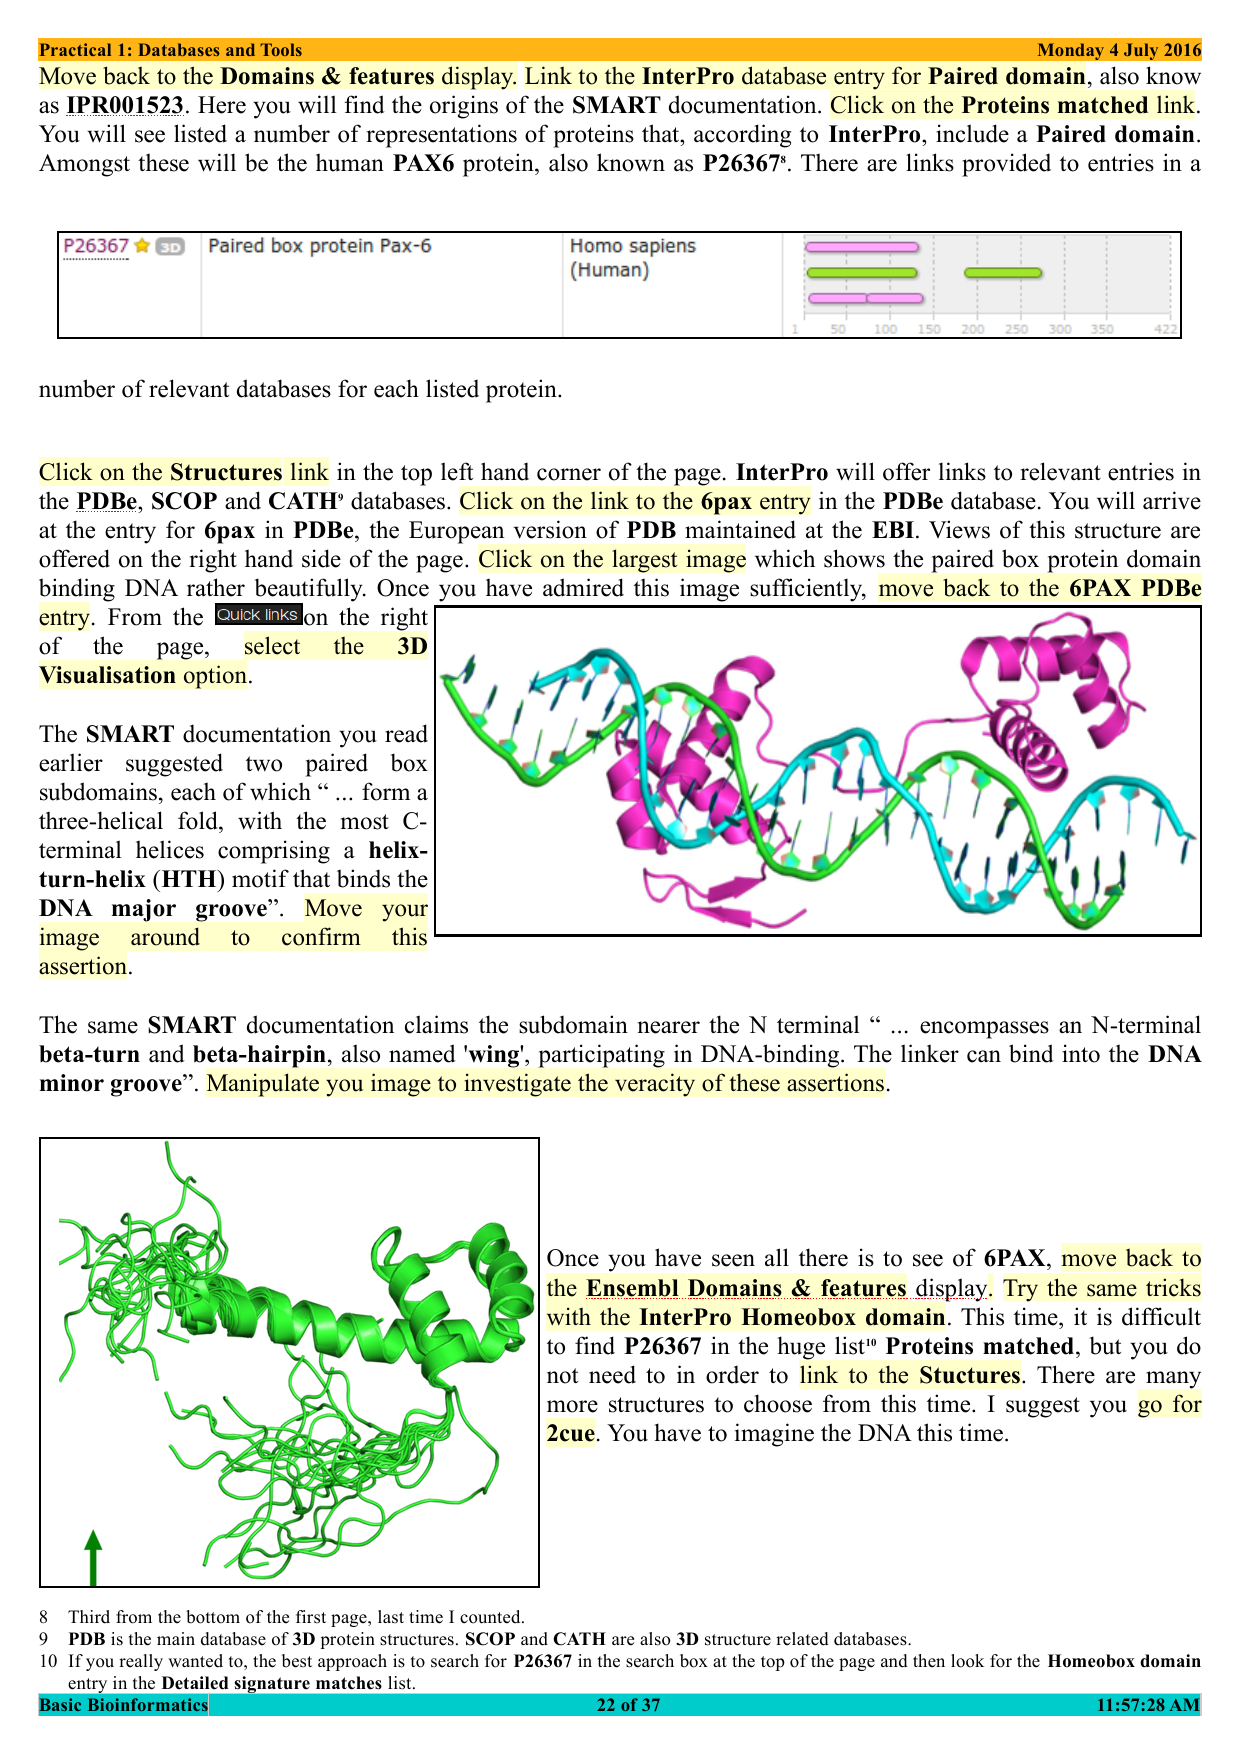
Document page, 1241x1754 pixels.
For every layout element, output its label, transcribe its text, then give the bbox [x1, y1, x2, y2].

text PDB is the main database of 3D protein structures. SCOP and CATH are also 3D structure related databases. [38, 1627, 1202, 1649]
text The same SMART documentation claims the subdomain nearer the N terminal “ ... encompasses an N-terminal beta-turn and beta-hairpin, also named 'wing', participating in DNA-binding. The linker can bind into the DNA minor groove”. Manipulate you image to investigate the veracity of these assertions. [38, 1009, 1202, 1097]
text Once you have seen all there is to see of 6PAX, move back to the Ensembl Domains & features display. Try the same tricks with the InterPro Homeobox domain. This time, it is difficult to find P26367 in the huge list Proteins matched, but you do not need to in order to link to the Stuctures. There are many more structures to choose from this time. I suggest you go for 2cue. You have to imagine the DNA this time. [540, 1243, 1202, 1447]
text The SMART documentation you read earlier suggested two paired box subdomains, each of which “ ... form a three-helical fold, with the most C-terminal helices comprising a helix-turn-helix (HTH) motif that binds the DNA major groove”. Move your image around to confirm this assertion. [38, 718, 1202, 980]
picture [59, 233, 1180, 337]
text Move back to the Domains & features display. Link to the InterPro database entry for Paired domain, also know as IPR001523. Here you will find the origins of the SMART documentation. Click on the Proteins matched link. You will see listed a number of representations of proteins that, according to InterPro, include a Paired domain. Amongst these will be the human PAX6 protein, also known as P26367. There are links provided to entries in a number of relevant databases for each listed protein. [38, 61, 1202, 403]
picture [41, 1139, 538, 1586]
text If you really wanted to, the best approach is to search for P26367 in the search box at the top of the page and then look for the Homeobox domain entry in the Detailed signature matches list. [38, 1649, 1202, 1693]
text Click on the Structures link in the top left hand corner of the page. InterPro will offer links to relevant entries in the PDBe, SCOP and CATH databases. Click on the link to the 6pax entry in the PDBe database. You will arrive at the entry for 6pax in PDBe, the European version of PDB maintained at the EBI. Views of this structure are offered on the right hand side of the page. Click on the largest image which shows the paired box protein domain binding DNA rather beautifully. Once you have admired this image sufficiently, move back to the 6PAX PDBe entry. From the on the right of the page, select the 3D Visualisation option. [38, 457, 1202, 689]
text Third from the bottom of the first page, last time I counted. [38, 1605, 1202, 1627]
picture [217, 605, 301, 623]
picture [436, 608, 1200, 934]
